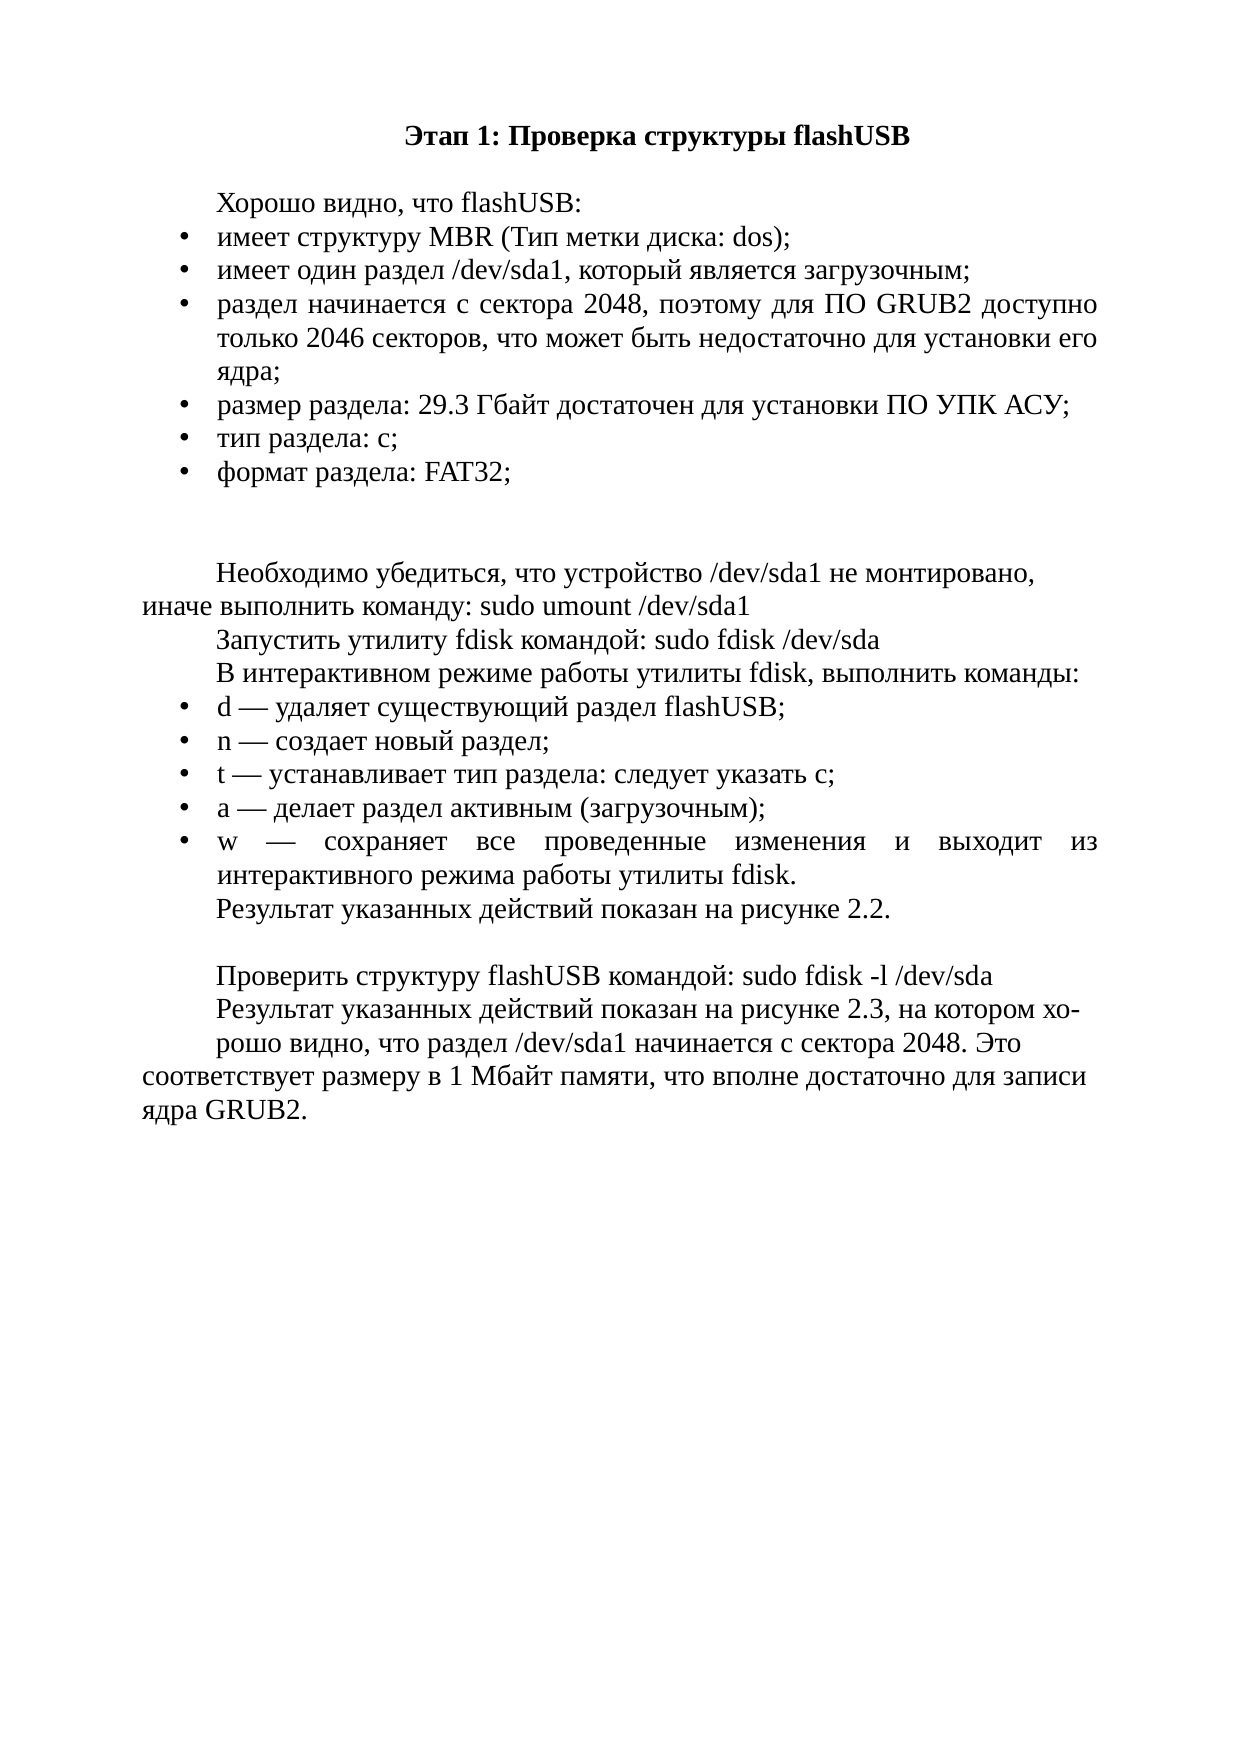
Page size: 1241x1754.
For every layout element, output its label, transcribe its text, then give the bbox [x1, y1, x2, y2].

list раздел начинается с сектора 2048, поэтому для ПО GRUB2 доступно только 2046 секторов, что может быть недостаточно для установки его ядра; [179, 286, 1098, 387]
list размер раздела: 29.3 Гбайт достаточен для установки ПО УПК АСУ; [179, 387, 1098, 420]
text Результат указанных действий показан на рисунке 2.2. [142, 891, 1098, 924]
text рошо видно, что раздел /dev/sda1 начинается с сектора 2048. Это соответствует размеру в 1 Мбайт памяти, что вполне достаточно для записи ядра GRUB2. [142, 1025, 1098, 1126]
text Хорошо видно, что flashUSB: [142, 185, 1098, 219]
list формат раздела: FAT32; [179, 454, 1098, 488]
list имеет один раздел /dev/sda1, который является загрузочным; [179, 252, 1098, 286]
text Проверить структуру flashUSB командой: sudo fdisk -l /dev/sda [142, 958, 1098, 991]
list a — делает раздел активным (загрузочным); [179, 790, 1098, 823]
text В интерактивном режиме работы утилиты fdisk, выполнить команды: [142, 655, 1098, 689]
list w — сохраняет все проведенные изменения и выходит из интерактивного режима работы утилиты fdisk. [179, 823, 1098, 891]
list имеет структуру MBR (Тип метки диска: dos); [179, 219, 1098, 252]
text Необходимо убедиться, что устройство /dev/sda1 не монтировано, иначе выполнить команду: sudo umount /dev/sda1 [142, 555, 1098, 622]
text Этап 1: Проверка структуры flashUSB [142, 118, 1098, 152]
list t — устанавливает тип раздела: следует указать c; [179, 756, 1098, 790]
list тип раздела: с; [179, 420, 1098, 454]
list d — удаляет существующий раздел flashUSB; [179, 689, 1098, 723]
list n — создает новый раздел; [179, 723, 1098, 756]
text Результат указанных действий показан на рисунке 2.3, на котором хо- [142, 991, 1098, 1025]
text Запустить утилиту fdisk командой: sudo fdisk /dev/sda [142, 622, 1098, 655]
